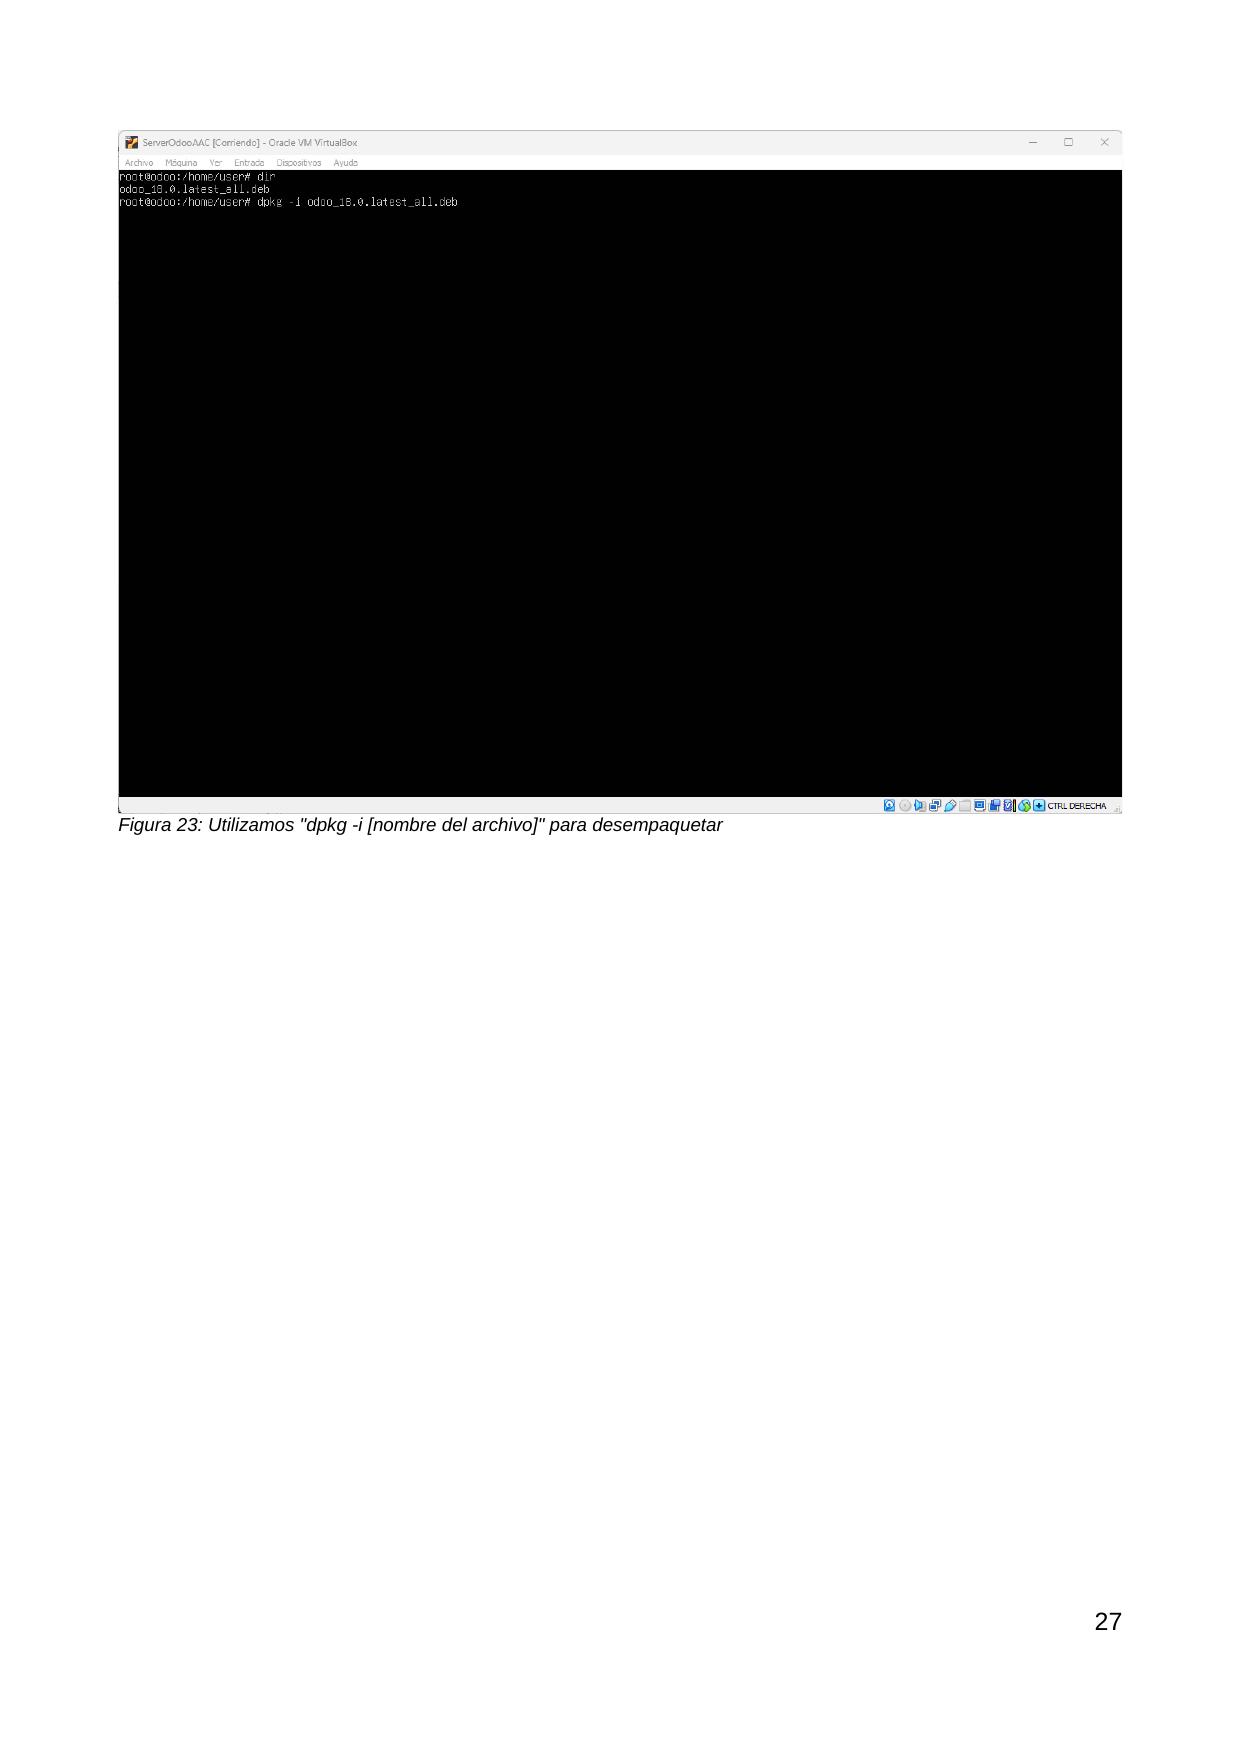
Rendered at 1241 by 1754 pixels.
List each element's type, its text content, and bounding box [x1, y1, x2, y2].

text Figura 23: Utilizamos "dpkg -i [nombre del archivo]" para desempaquetar [118, 814, 1122, 835]
picture [118, 130, 1123, 814]
